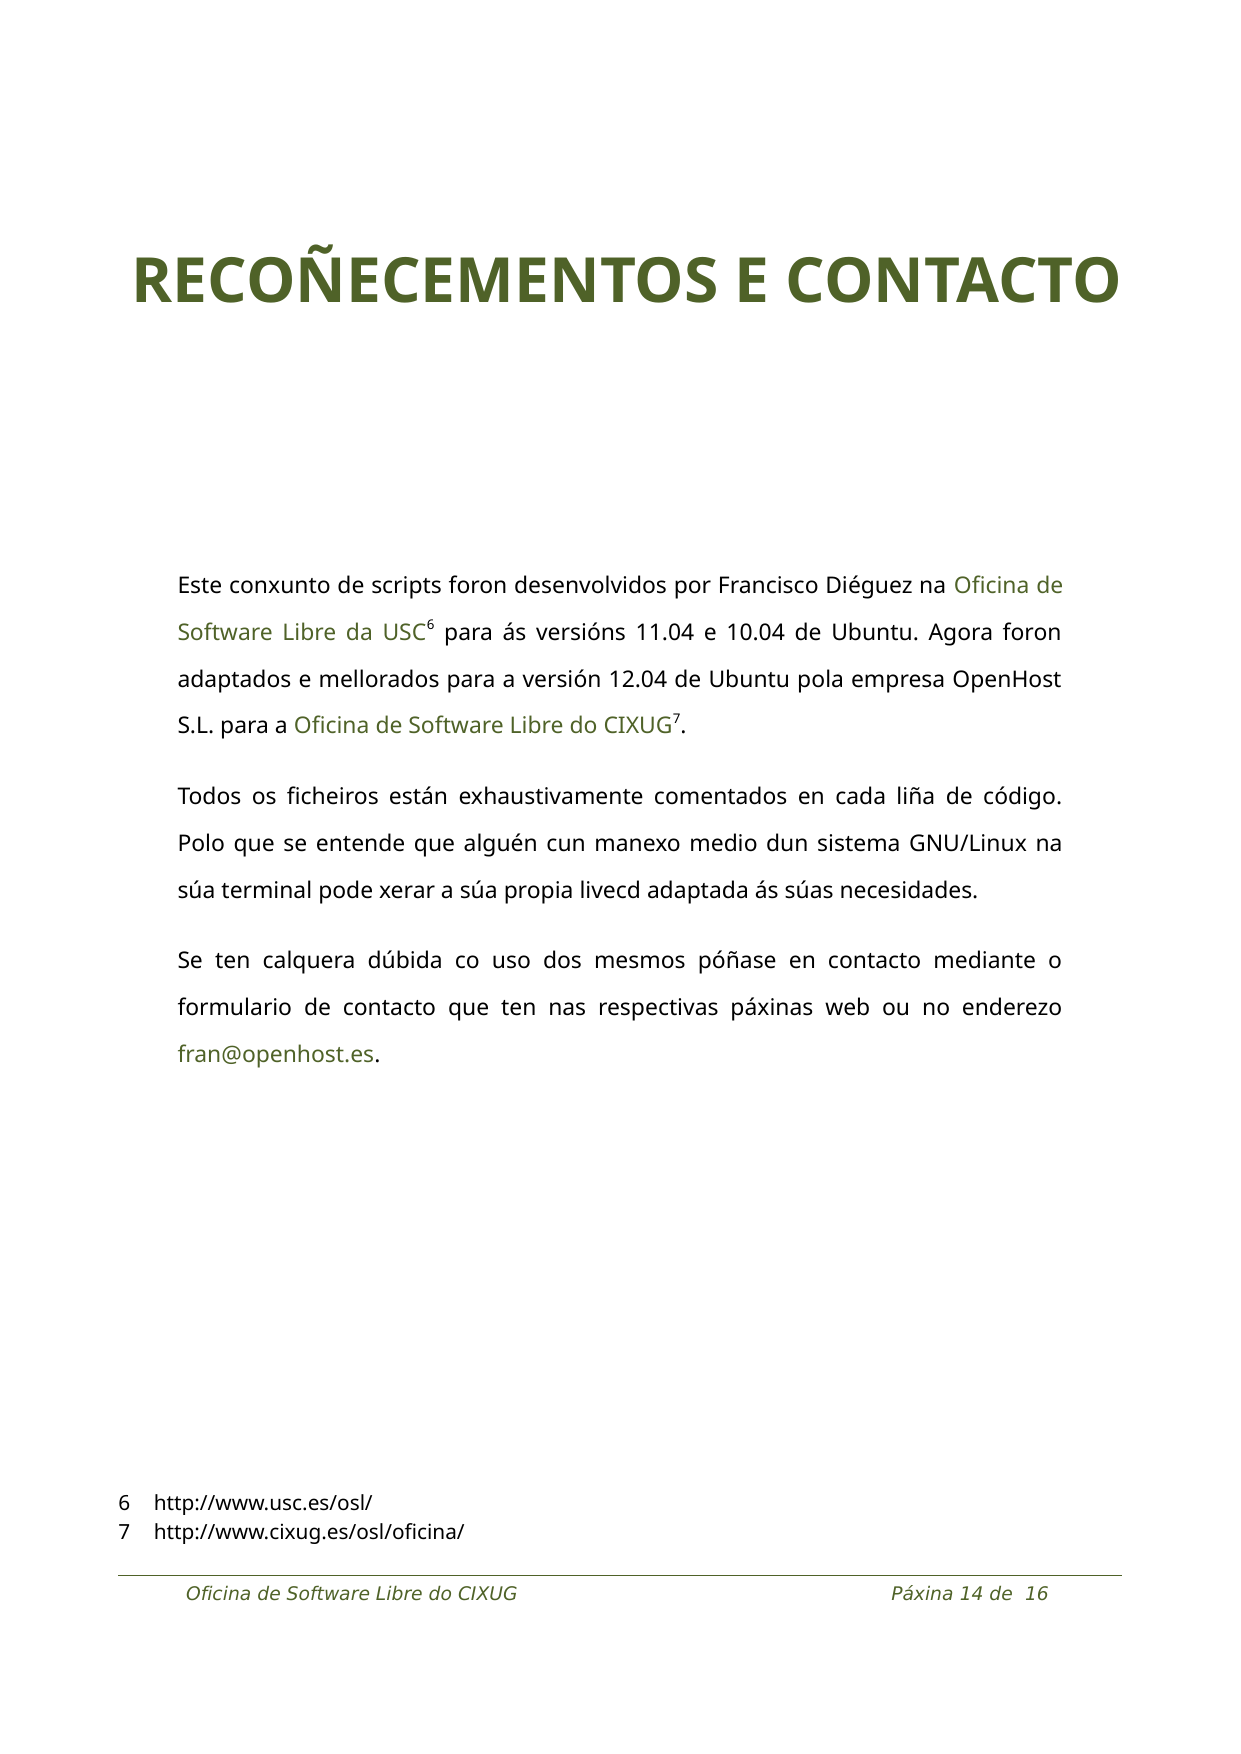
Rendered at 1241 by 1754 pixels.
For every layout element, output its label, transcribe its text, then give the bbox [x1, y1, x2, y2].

text Todos os ficheiros están exhaustivamente comentados en cada liña de código. Polo que se entende que alguén cun manexo medio dun sistema GNU/Linux na súa terminal pode xerar a súa propia livecd adaptada ás súas necesidades. [177, 780, 1063, 905]
text http://www.usc.es/osl/ [118, 1488, 1122, 1517]
text Se ten calquera dúbida co uso dos mesmos póñase en contacto mediante o formulario de contacto que ten nas respectivas páxinas web ou no enderezo fran@openhost.es. [177, 944, 1063, 1069]
text http://www.cixug.es/osl/oficina/ [118, 1517, 1122, 1545]
text Este conxunto de scripts foron desenvolvidos por Francisco Diéguez na Oficina de Software Libre da USC para ás versións 11.04 e 10.04 de Ubuntu. Agora foron adaptados e mellorados para a versión 12.04 de Ubuntu pola empresa OpenHost S.L. para a Oficina de Software Libre do CIXUG. [177, 569, 1063, 741]
subtitle Recoñecementos e contacto [118, 236, 1122, 321]
